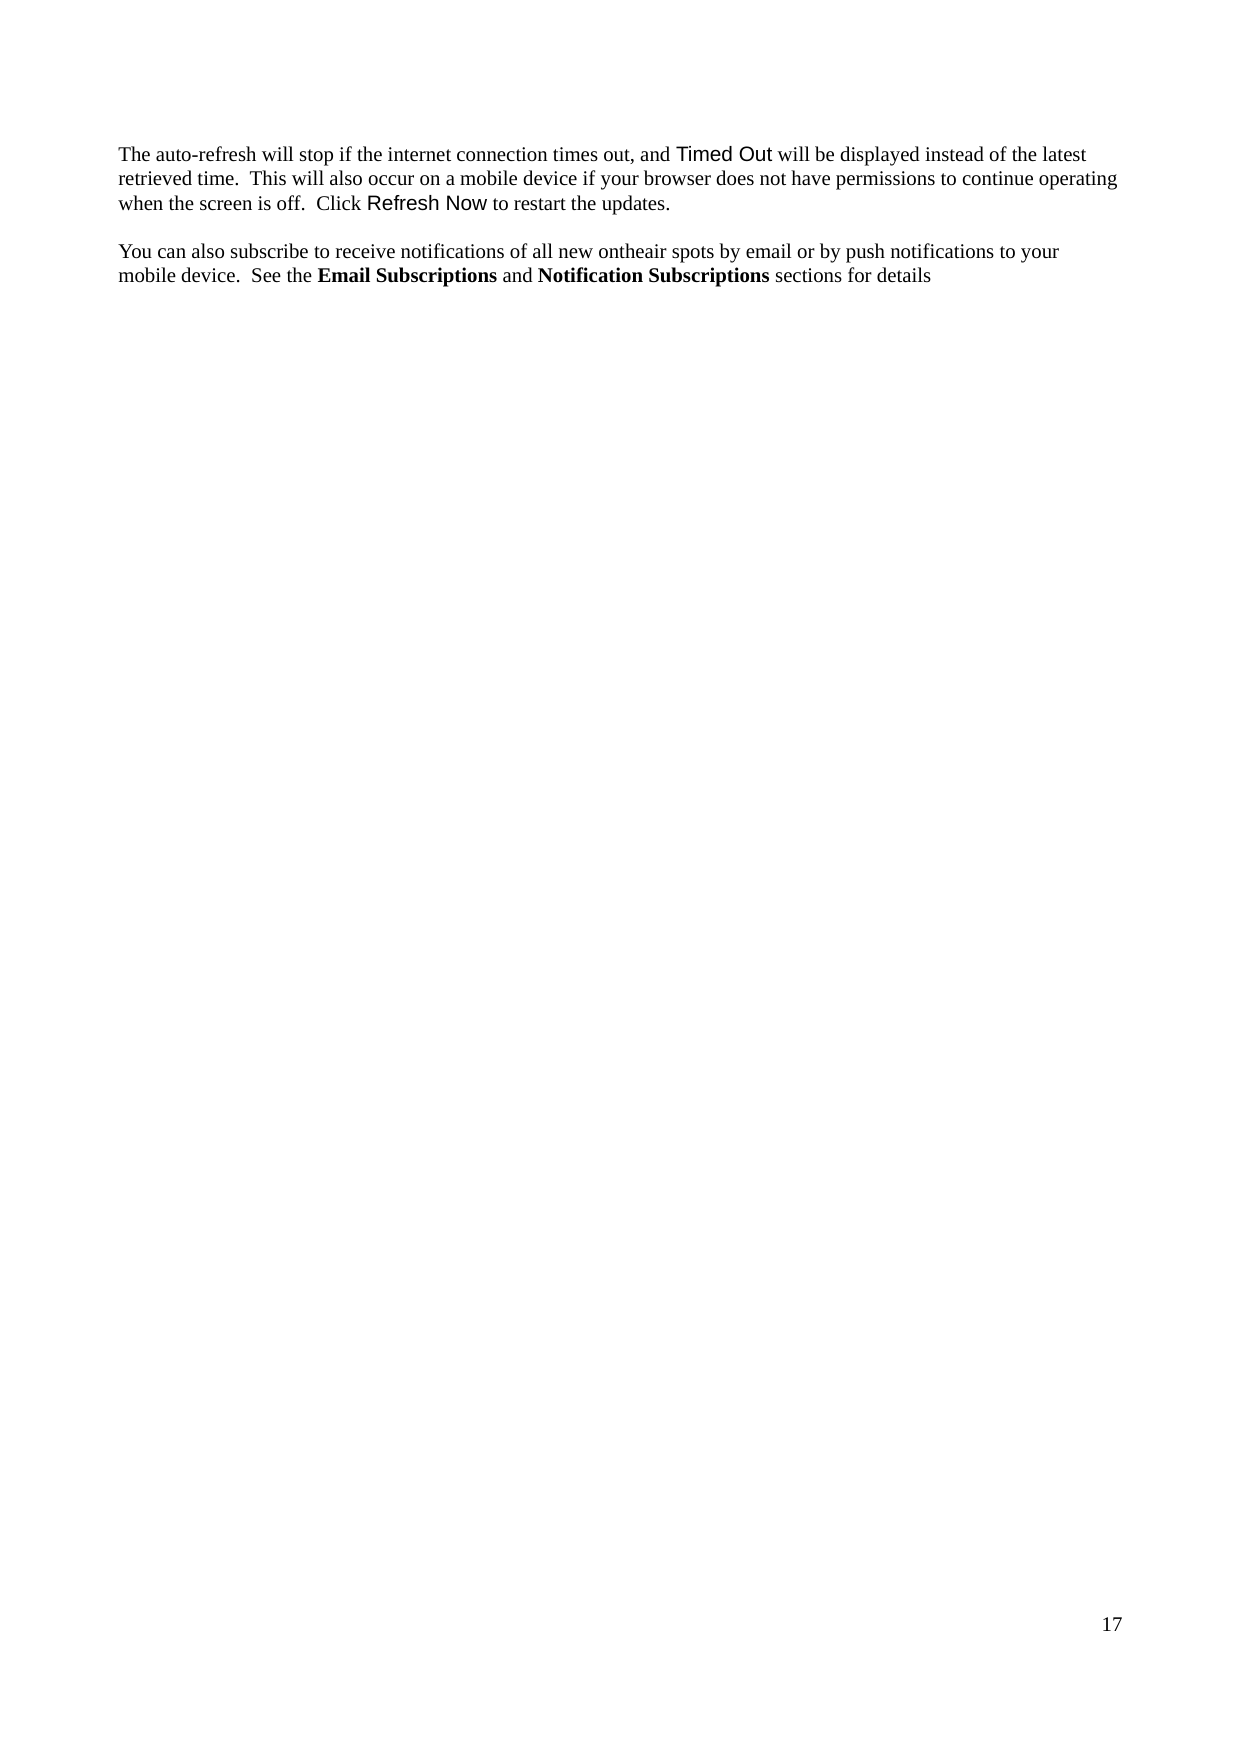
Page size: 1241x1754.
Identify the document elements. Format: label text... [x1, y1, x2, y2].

text You can also subscribe to receive notifications of all new ontheair spots by email or by push notifications to your mobile device. See the Email Subscriptions and Notification Subscriptions sections for details [118, 239, 1122, 287]
text The auto-refresh will stop if the internet connection times out, and Timed Out will be displayed instead of the latest retrieved time. This will also occur on a mobile device if your browser does not have permissions to continue operating when the screen is off. Click Refresh Now to restart the updates. [118, 142, 1122, 214]
